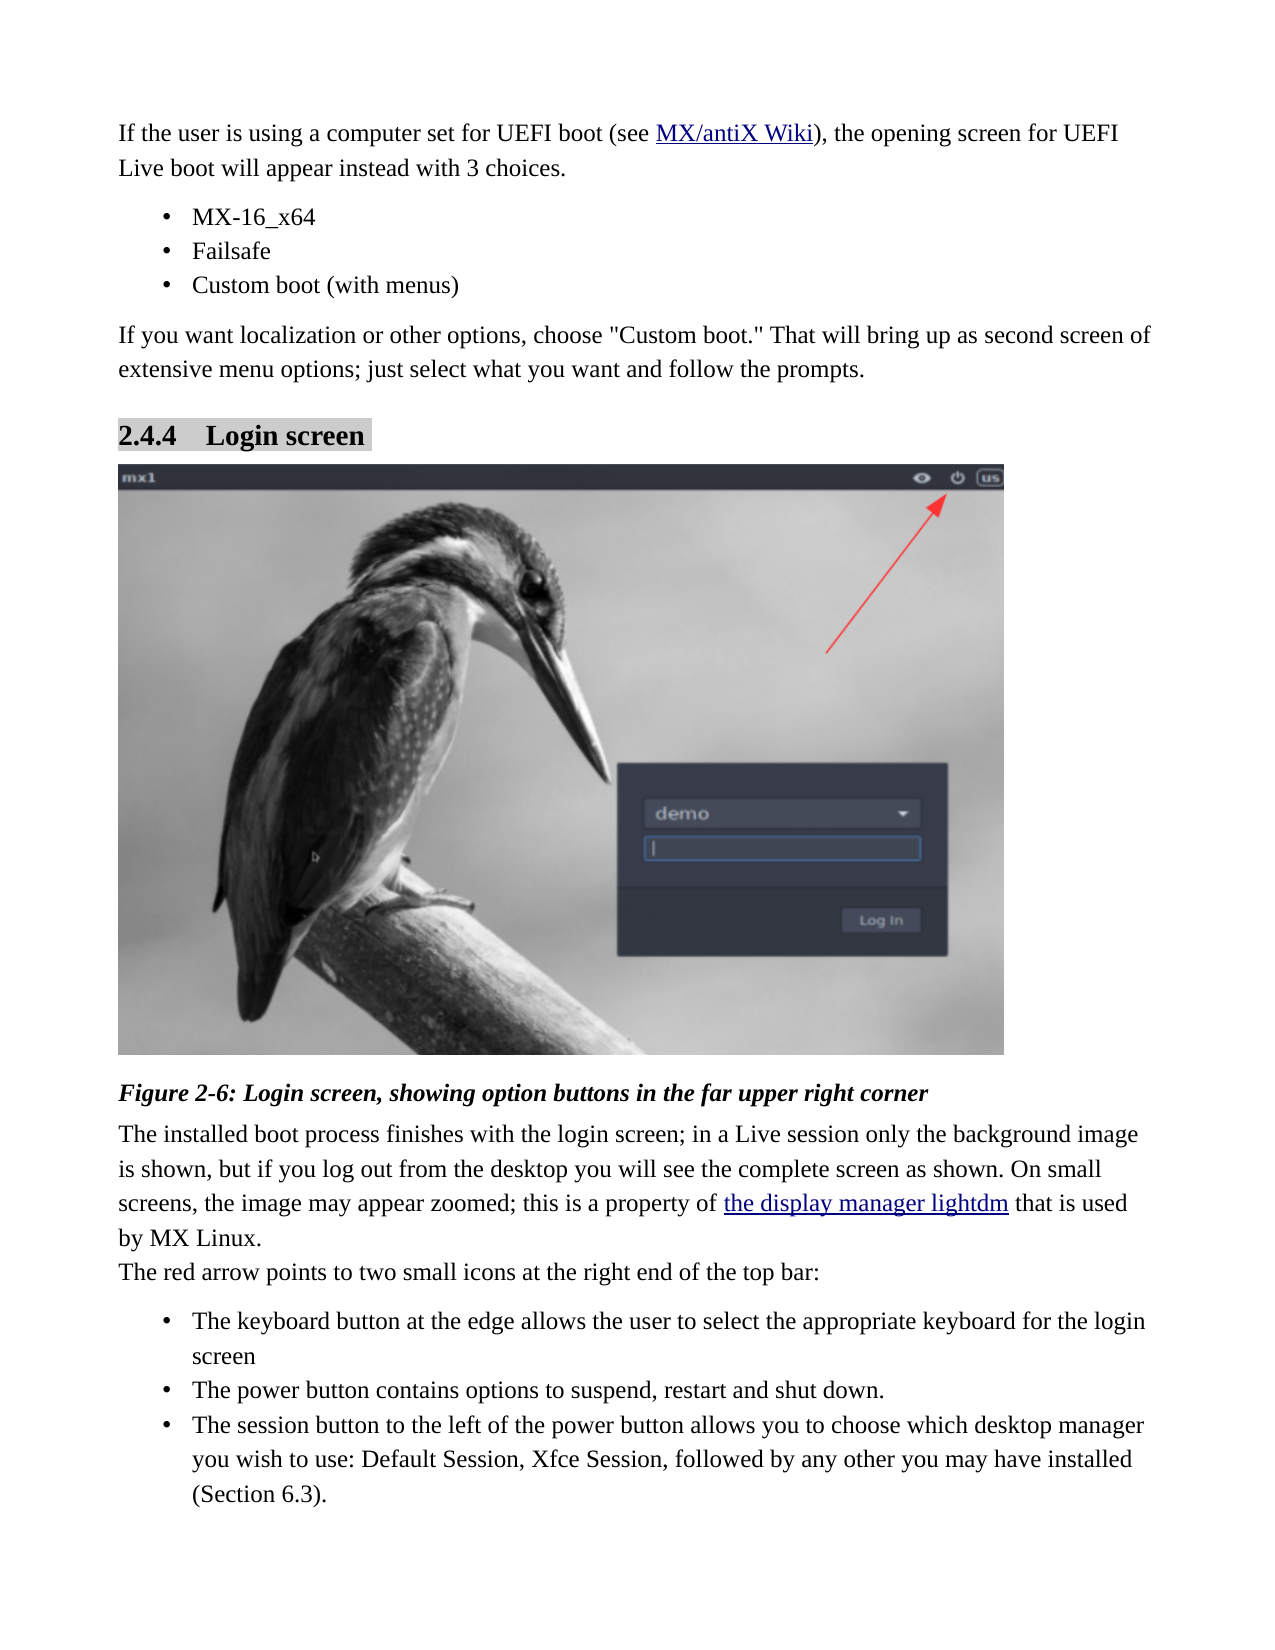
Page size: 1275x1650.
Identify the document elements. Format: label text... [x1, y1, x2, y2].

list The session button to the left of the power button allows you to choose which desktop manager you wish to use: Default Session, Xfce Session, followed by any other you may have installed (Section 6.3). [162, 1410, 1157, 1507]
text If you want localization or other options, choose "Custom boot." That will bring up as second screen of extensive menu options; just select what you want and follow the prompts. [118, 320, 1157, 383]
list Custom boot (with menus) [162, 271, 1157, 299]
list The keyboard button at the edge allows the user to select the appropriate keyboard for the login screen [162, 1306, 1157, 1369]
text The installed boot process finishes with the login screen; in a Live session only the background image is shown, but if you log out from the desktop you will see the complete screen as shown. On small screens, the image may appear zoomed; this is a property of the display manager lightdm that is used by MX Linux. [118, 1119, 1157, 1251]
text If the user is using a computer set for UEFI boot (see MX/antiX Wiki), the opening screen for UEFI Live boot will appear instead with 3 choices. [118, 118, 1157, 181]
picture [118, 463, 1004, 1055]
subtitle 2.4.4 Login screen [372, 418, 1157, 451]
list MX-16_x64 [162, 202, 1157, 230]
text Figure 2-6: Login screen, showing option buttons in the far upper right corner [118, 1078, 1157, 1107]
list Failsafe [162, 236, 1157, 265]
list The power button contains options to suspend, restart and shut down. [162, 1375, 1157, 1404]
text The red arrow points to two small icons at the right end of the top bar: [118, 1257, 1157, 1286]
